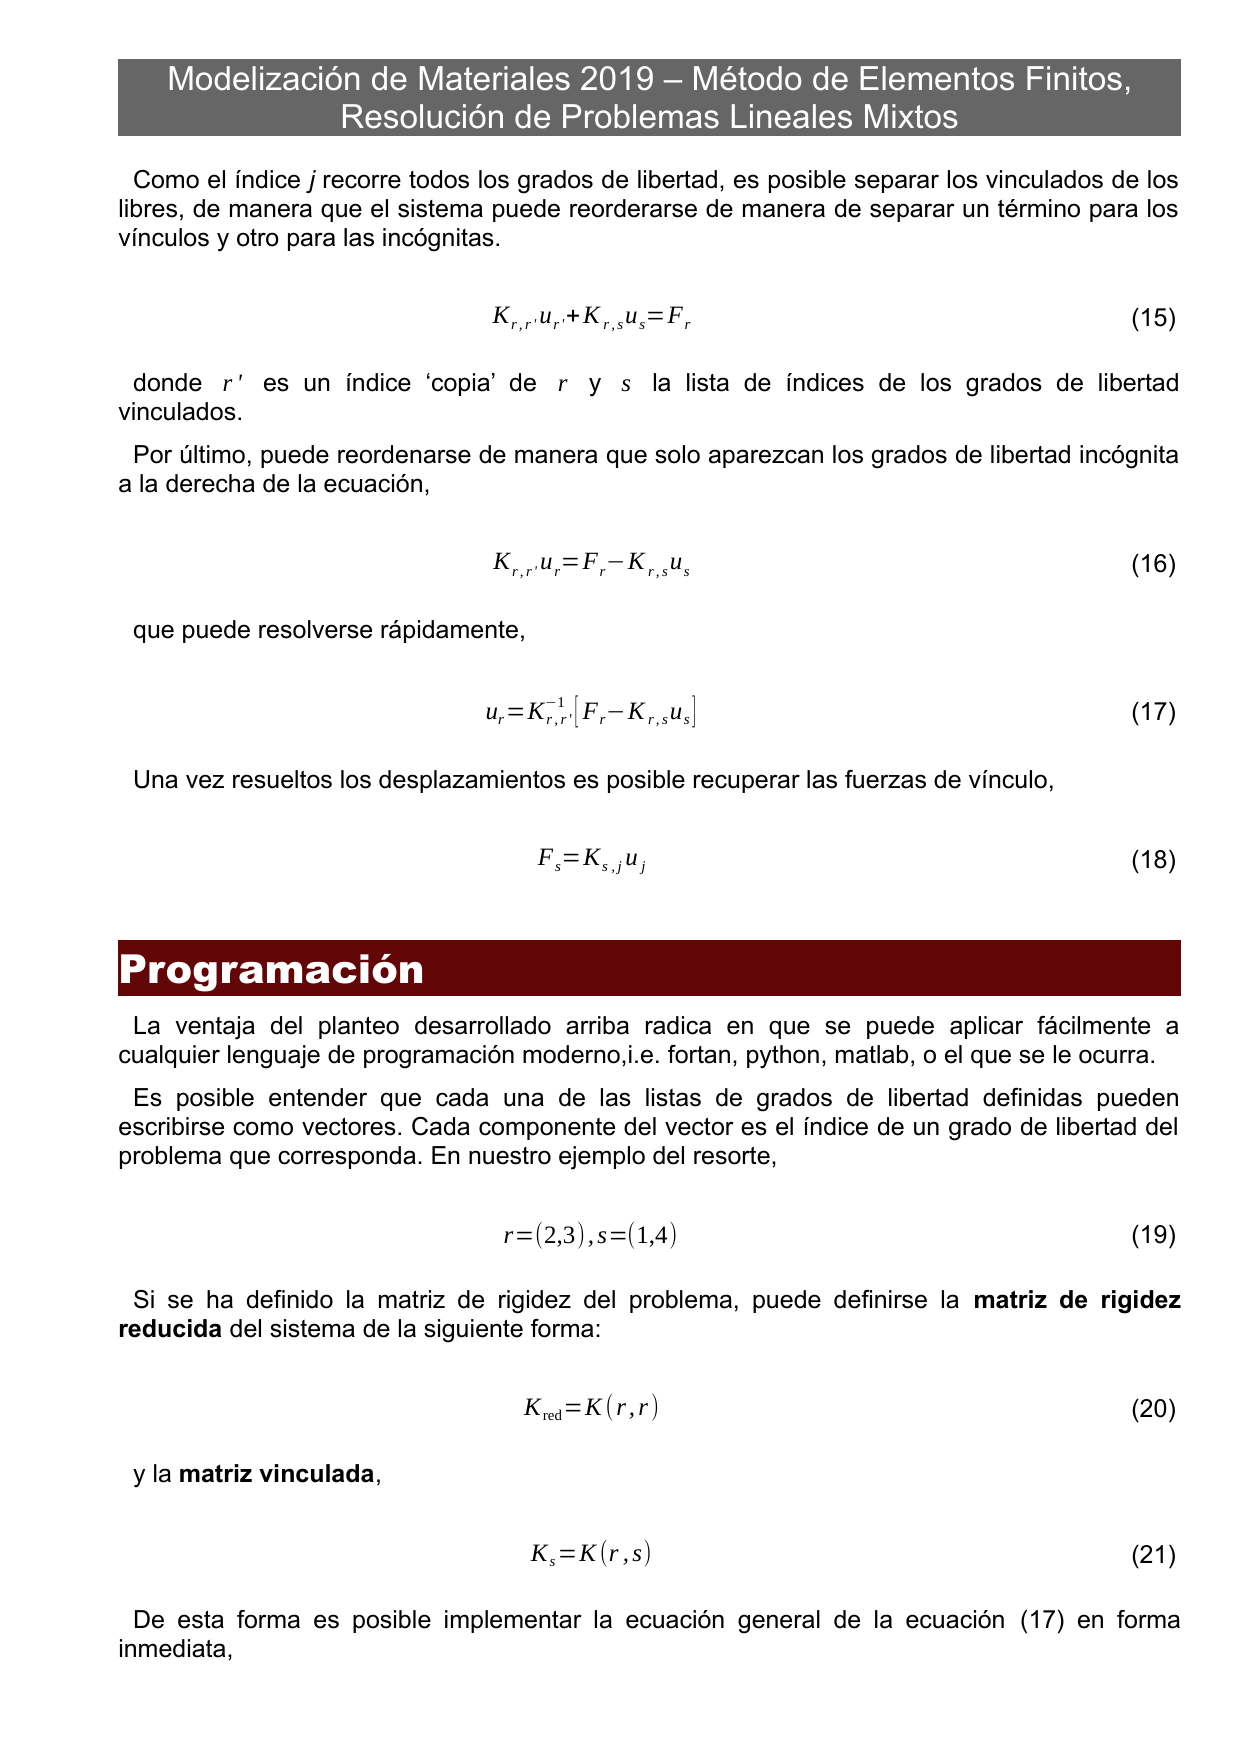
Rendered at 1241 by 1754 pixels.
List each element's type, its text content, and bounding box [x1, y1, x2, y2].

table_header [118, 688, 1063, 736]
table_header [118, 1533, 1063, 1576]
text Una vez resueltos los desplazamientos es posible recuperar las fuerzas de vínculo, [118, 765, 1181, 794]
table_header (18) [1063, 838, 1181, 881]
table_header (15) [1063, 296, 1181, 339]
table_header [118, 838, 1063, 881]
text y la matriz vinculada, [118, 1459, 1181, 1488]
table_header [118, 1214, 1063, 1255]
table_header (17) [1063, 688, 1181, 736]
table_header (19) [1063, 1214, 1181, 1255]
text Es posible entender que cada una de las listas de grados de libertad definidas pueden escribirse como vectores. Cada componente del vector es el índice de un grado de libertad del problema que corresponda. En nuestro ejemplo del resorte, [118, 1083, 1181, 1169]
text La ventaja del planteo desarrollado arriba radica en que se puede aplicar fácilmente a cualquier lenguaje de programación moderno,i.e. fortan, python, matlab, o el que se le ocurra. [118, 1011, 1181, 1068]
text donde es un índice ‘copia’ de y la lista de índices de los grados de libertad vinculados. [118, 368, 1181, 426]
text De esta forma es posible implementar la ecuación general de la ecuación (17) en forma inmediata, [118, 1605, 1181, 1663]
text Como el índice j recorre todos los grados de libertad, es posible separar los vinculados de los libres, de manera que el sistema puede reorderarse de manera de separar un término para los vínculos y otro para las incógnitas. [118, 165, 1181, 252]
text que puede resolverse rápidamente, [118, 614, 1181, 643]
table_header [118, 296, 1063, 339]
table_header (20) [1063, 1387, 1181, 1430]
text Por último, puede reordenarse de manera que solo aparezcan los grados de libertad incógnita a la derecha de la ecuación, [118, 441, 1181, 498]
text Si se ha definido la matriz de rigidez del problema, puede definirse la matriz de rigidez reducida del sistema de la siguiente forma: [118, 1285, 1181, 1342]
table_header (16) [1063, 542, 1181, 585]
table_header [118, 542, 1063, 585]
table_header (21) [1063, 1533, 1181, 1576]
table_header [118, 1387, 1063, 1430]
subtitle Programación [118, 940, 1181, 996]
